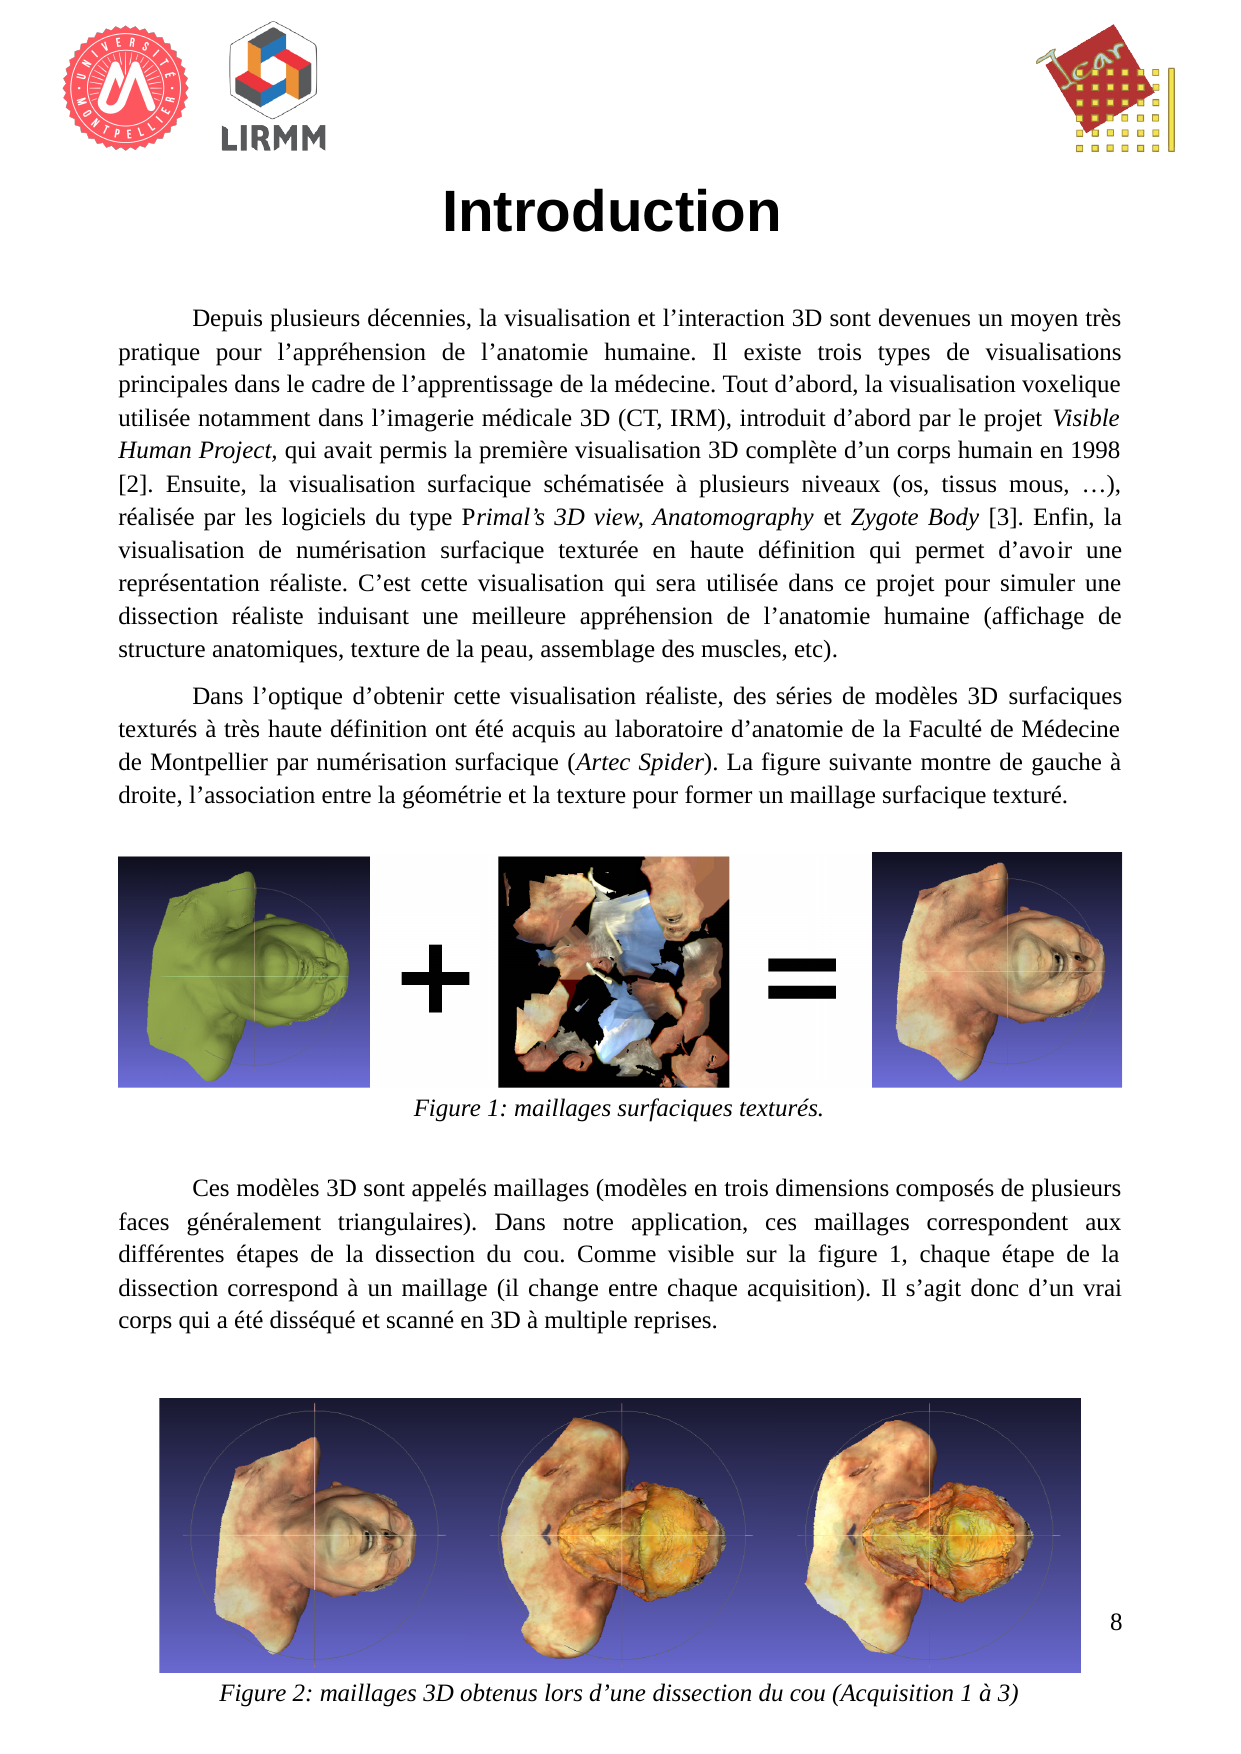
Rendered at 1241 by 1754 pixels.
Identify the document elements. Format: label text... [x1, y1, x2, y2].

picture [118, 852, 1123, 1088]
picture [1025, 6, 1177, 154]
text Figure 1: maillages surfaciques texturés. [118, 1088, 1122, 1122]
text Figure 2: maillages 3D obtenus lors d’une dissection du cou (Acquisition 1 à 3) [159, 1673, 1081, 1707]
text Depuis plusieurs décennies, la visualisation et l’interaction 3D sont devenues un moyen très pratique pour l’appréhension de l’anatomie humaine. Il existe trois types de visualisations principales dans le cadre de l’apprentissage de la médecine. Tout d’abord, la visualisation voxelique utilisée notamment dans l’imagerie médicale 3D (CT, IRM), introduit d’abord par le projet Visible Human Project, qui avait permis la première visualisation 3D complète d’un corps humain en 1998 [2]. Ensuite, la visualisation surfacique schématisée à plusieurs niveaux (os, tissus mous, …), réalisée par les logiciels du type Primal’s 3D view, Anatomography et Zygote Body [3]. Enfin, la visualisation de numérisation surfacique texturée en haute définition qui permet d’avoir une représentation réaliste. C’est cette visualisation qui sera utilisée dans ce projet pour simuler une dissection réaliste induisant une meilleure appréhension de l’anatomie humaine (affichage de structure anatomiques, texture de la peau, assemblage des muscles, etc). [118, 303, 1122, 662]
picture [159, 1398, 1081, 1673]
picture [203, 16, 343, 155]
picture [57, 13, 201, 156]
title Introduction [118, 176, 1122, 243]
text Ces modèles 3D sont appelés maillages (modèles en trois dimensions composés de plusieurs faces généralement triangulaires). Dans notre application, ces maillages correspondent aux différentes étapes de la dissection du cou. Comme visible sur la figure 1, chaque étape de la dissection correspond à un maillage (il change entre chaque acquisition). Il s’agit donc d’un vrai corps qui a été disséqué et scanné en 3D à multiple reprises. [118, 1173, 1122, 1334]
text Dans l’optique d’obtenir cette visualisation réaliste, des séries de modèles 3D surfaciques texturés à très haute définition ont été acquis au laboratoire d’anatomie de la Faculté de Médecine de Montpellier par numérisation surfacique (Artec Spider). La figure suivante montre de gauche à droite, l’association entre la géométrie et la texture pour former un maillage surfacique texturé. [118, 681, 1122, 809]
